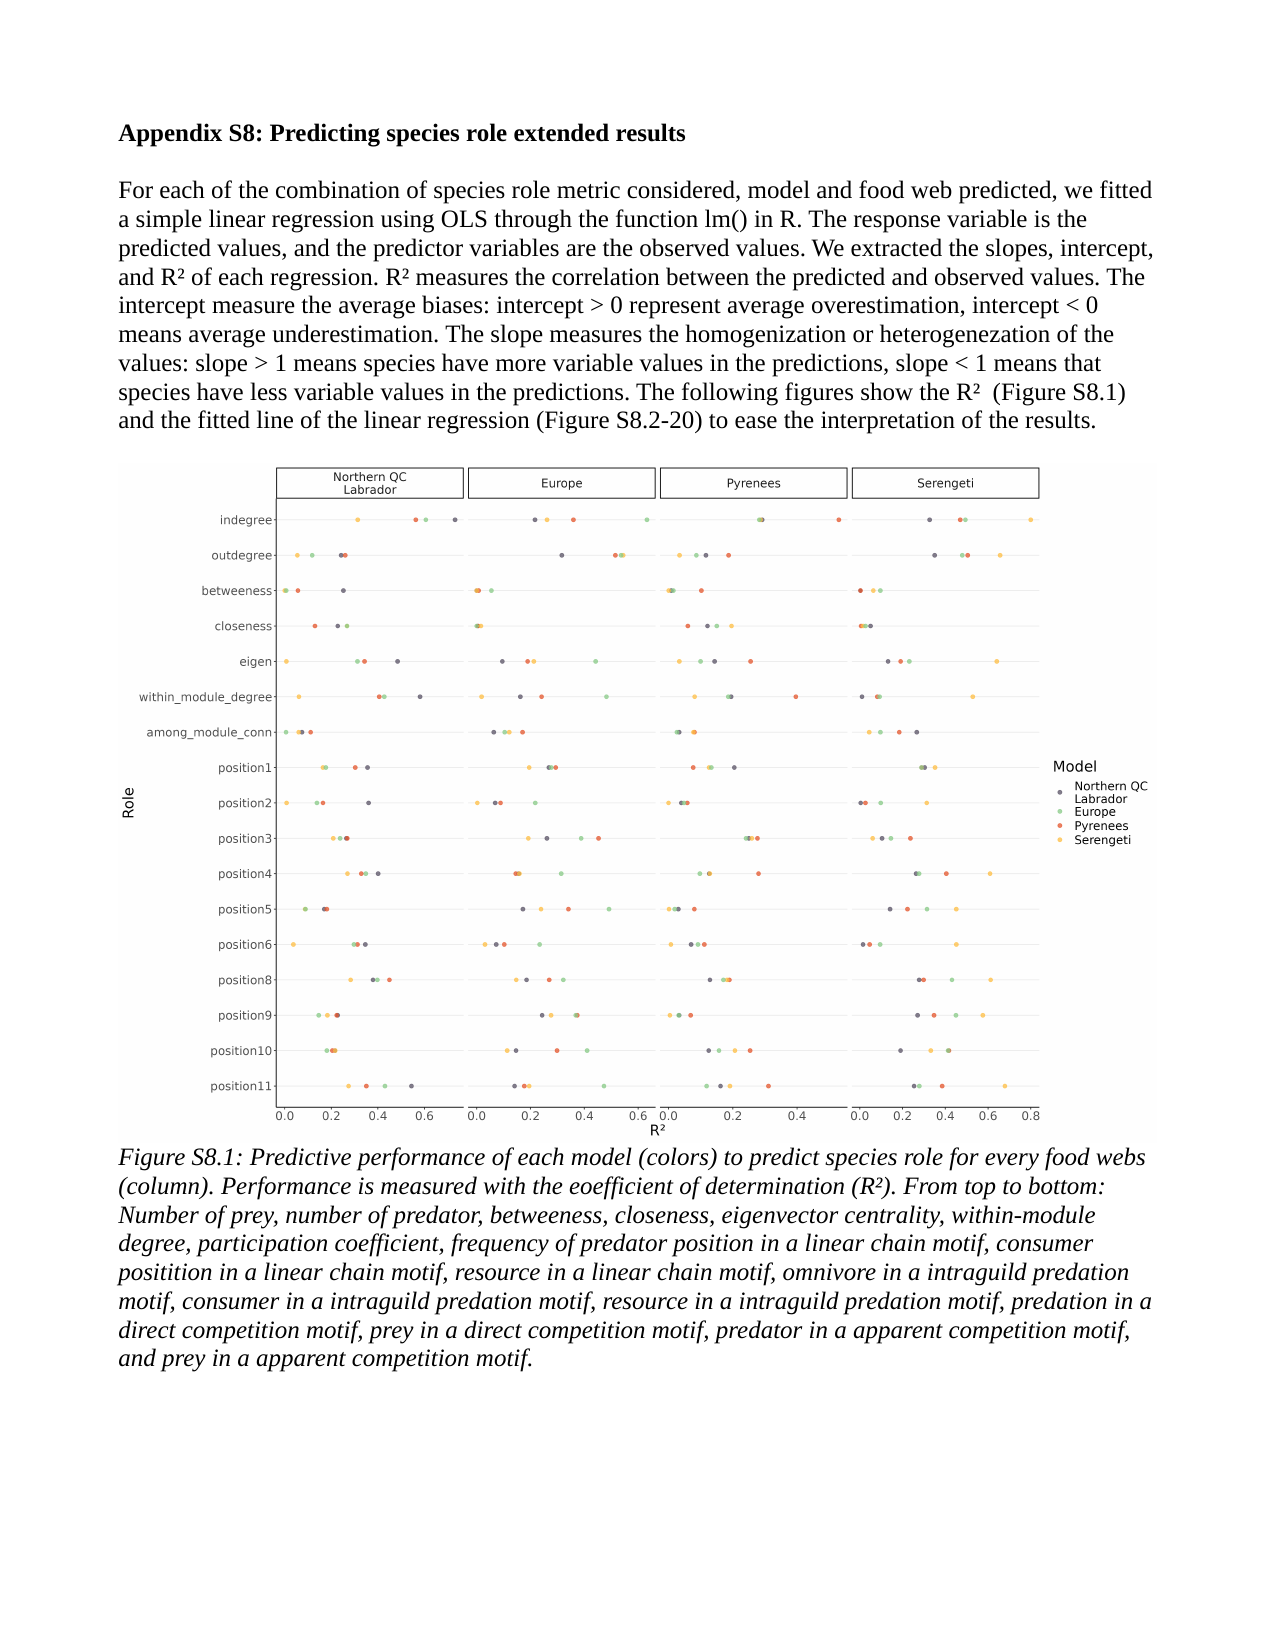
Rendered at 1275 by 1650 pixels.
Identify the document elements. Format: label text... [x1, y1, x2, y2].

picture [118, 463, 1157, 1143]
text Figure S8.1: Predictive performance of each model (colors) to predict species role for every food webs (column). Performance is measured with the eoefficient of determination (R²). From top to bottom: Number of prey, number of predator, betweeness, closeness, eigenvector centrality, within-module degree, participation coefficient, frequency of predator position in a linear chain motif, consumer positition in a linear chain motif, resource in a linear chain motif, omnivore in a intraguild predation motif, consumer in a intraguild predation motif, resource in a intraguild predation motif, predation in a direct competition motif, prey in a direct competition motif, predator in a apparent competition motif, and prey in a apparent competition motif. [118, 1143, 1157, 1372]
text Appendix S8: Predicting species role extended results [118, 118, 1157, 147]
text For each of the combination of species role metric considered, model and food web predicted, we fitted a simple linear regression using OLS through the function lm() in R. The response variable is the predicted values, and the predictor variables are the observed values. We extracted the slopes, intercept, and R² of each regression. R² measures the correlation between the predicted and observed values. The intercept measure the average biases: intercept > 0 represent average overestimation, intercept < 0 means average underestimation. The slope measures the homogenization or heterogenezation of the values: slope > 1 means species have more variable values in the predictions, slope < 1 means that species have less variable values in the predictions. The following figures show the R² (Figure S8.1) and the fitted line of the linear regression (Figure S8.2-20) to ease the interpretation of the results. [118, 176, 1157, 434]
